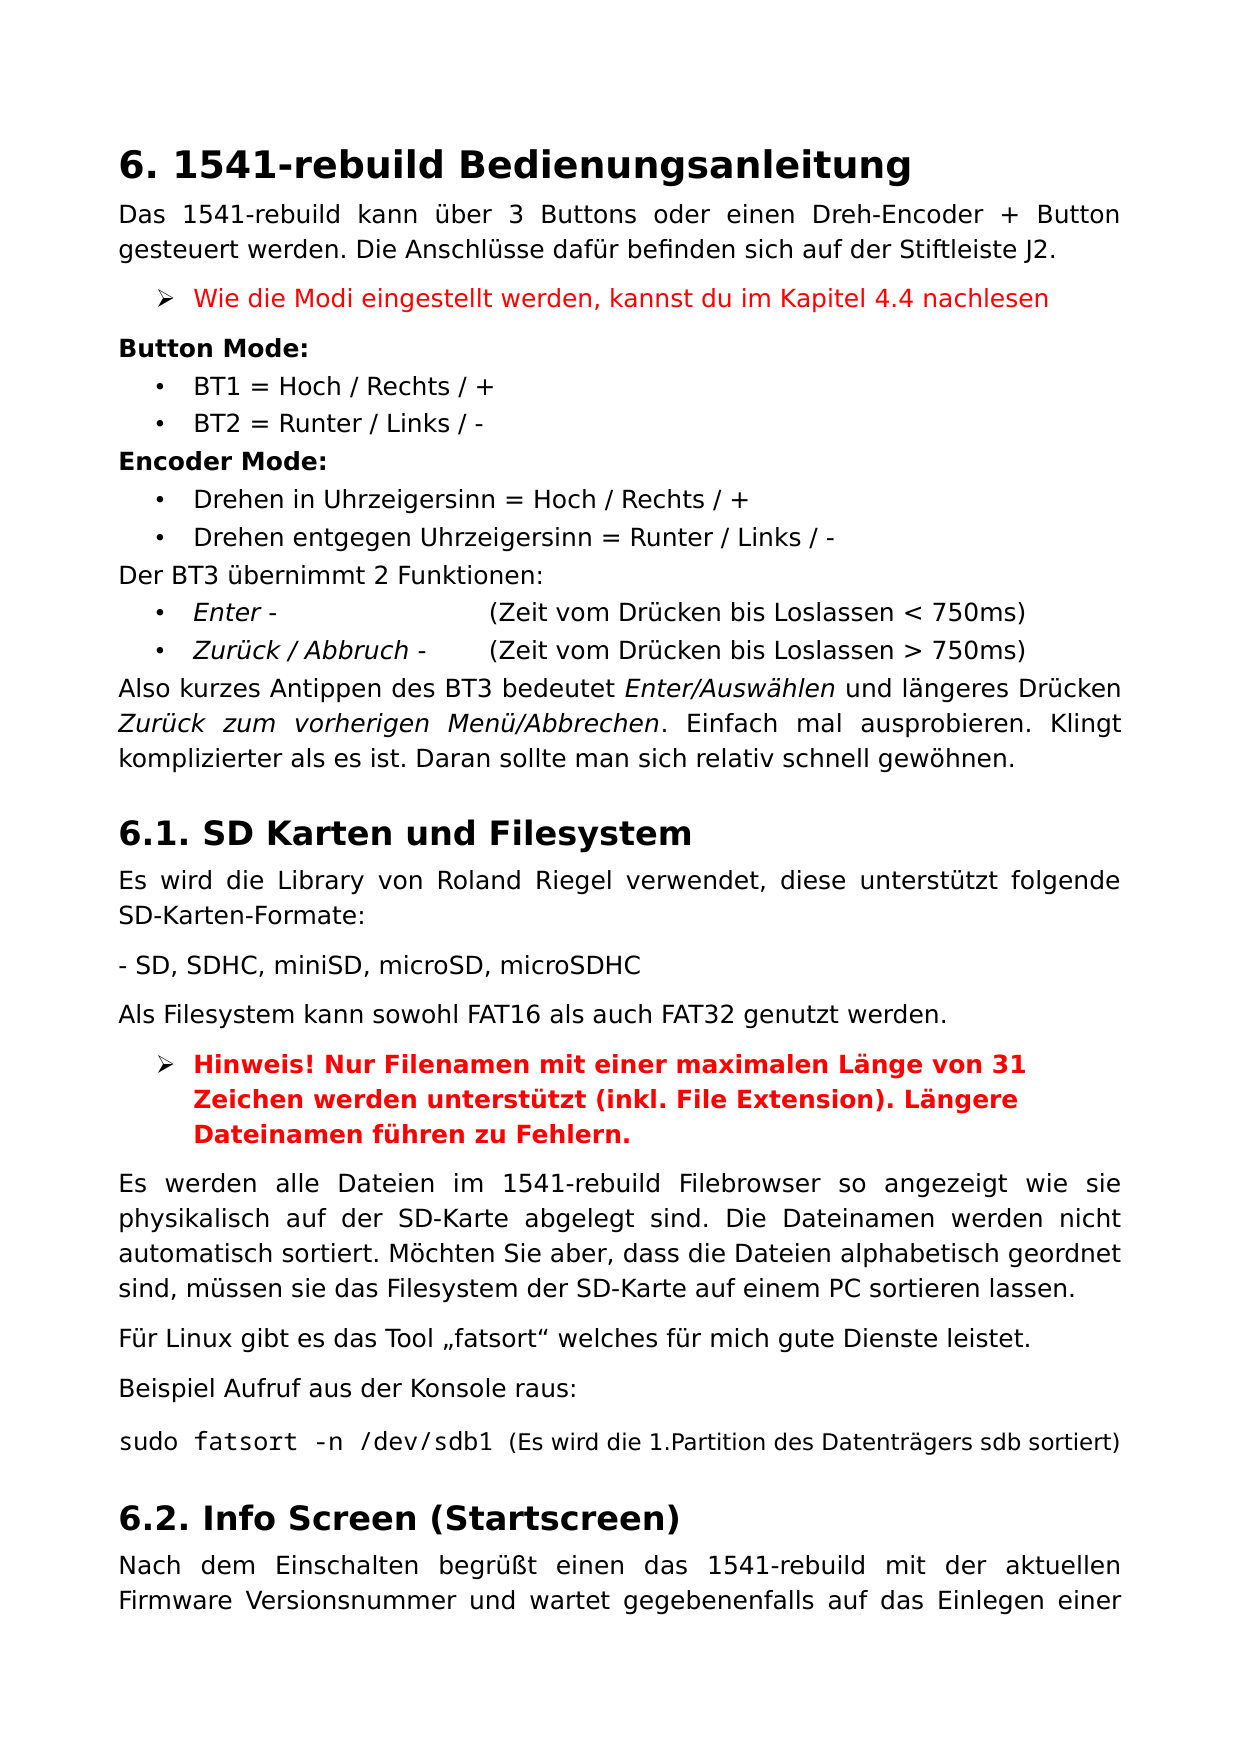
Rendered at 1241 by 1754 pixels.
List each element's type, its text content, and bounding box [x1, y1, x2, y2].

list Zurück / Abbruch - (Zeit vom Drücken bis Loslassen > 750ms) [156, 636, 1122, 666]
text Button Mode: [118, 334, 1122, 363]
text Es wird die Library von Roland Riegel verwendet, diese unterstützt folgende SD-Karten-Formate: [118, 866, 1122, 930]
text Nach dem Einschalten begrüßt einen das 1541-rebuild mit der aktuellen Firmware Versionsnummer und wartet gegebenenfalls auf das Einlegen einer [118, 1551, 1122, 1615]
text Beispiel Aufruf aus der Konsole raus: [118, 1374, 1122, 1403]
list Hinweis! Nur Filenamen mit einer maximalen Länge von 31 Zeichen werden unterstützt (inkl. File Extension). Längere Dateinamen führen zu Fehlern. [156, 1050, 1122, 1149]
text Encoder Mode: [118, 447, 1122, 477]
list Drehen in Uhrzeigersinn = Hoch / Rechts / + [156, 485, 1122, 514]
list Wie die Modi eingestellt werden, kannst du im Kapitel 4.4 nachlesen [156, 284, 1122, 313]
text Das 1541-rebuild kann über 3 Buttons oder einen Dreh-Encoder + Button gesteuert werden. Die Anschlüsse dafür befinden sich auf der Stiftleiste J2. [118, 200, 1122, 264]
text Der BT3 übernimmt 2 Funktionen: [118, 561, 1122, 590]
text - SD, SDHC, miniSD, microSD, microSDHC [118, 951, 1122, 980]
list BT1 = Hoch / Rechts / + [156, 372, 1122, 401]
list Enter - (Zeit vom Drücken bis Loslassen < 750ms) [156, 599, 1122, 628]
text Es werden alle Dateien im 1541-rebuild Filebrowser so angezeigt wie sie physikalisch auf der SD-Karte abgelegt sind. Die Dateinamen werden nicht automatisch sortiert. Möchten Sie aber, dass die Dateien alphabetisch geordnet sind, müssen sie das Filesystem der SD-Karte auf einem PC sortieren lassen. [118, 1169, 1122, 1304]
list BT2 = Runter / Links / - [156, 409, 1122, 439]
text Für Linux gibt es das Tool „fatsort“ welches für mich gute Dienste leistet. [118, 1324, 1122, 1353]
text Also kurzes Antippen des BT3 bedeutet Enter/Auswählen und längeres Drücken Zurück zum vorherigen Menü/Abbrechen. Einfach mal ausprobieren. Klingt komplizierter als es ist. Daran sollte man sich relativ schnell gewöhnen. [118, 674, 1122, 773]
text Als Filesystem kann sowohl FAT16 als auch FAT32 genutzt werden. [118, 1000, 1122, 1029]
subtitle 1541-rebuild Bedienungsanleitung [118, 143, 1122, 187]
list Drehen entgegen Uhrzeigersinn = Runter / Links / - [156, 523, 1122, 552]
subtitle SD Karten und Filesystem [118, 815, 1122, 854]
subtitle Info Screen (Startscreen) [118, 1499, 1122, 1539]
text sudo fatsort -n /dev/sdb1 (Es wird die 1.Partition des Datenträgers sdb sortiert) [118, 1423, 1122, 1457]
